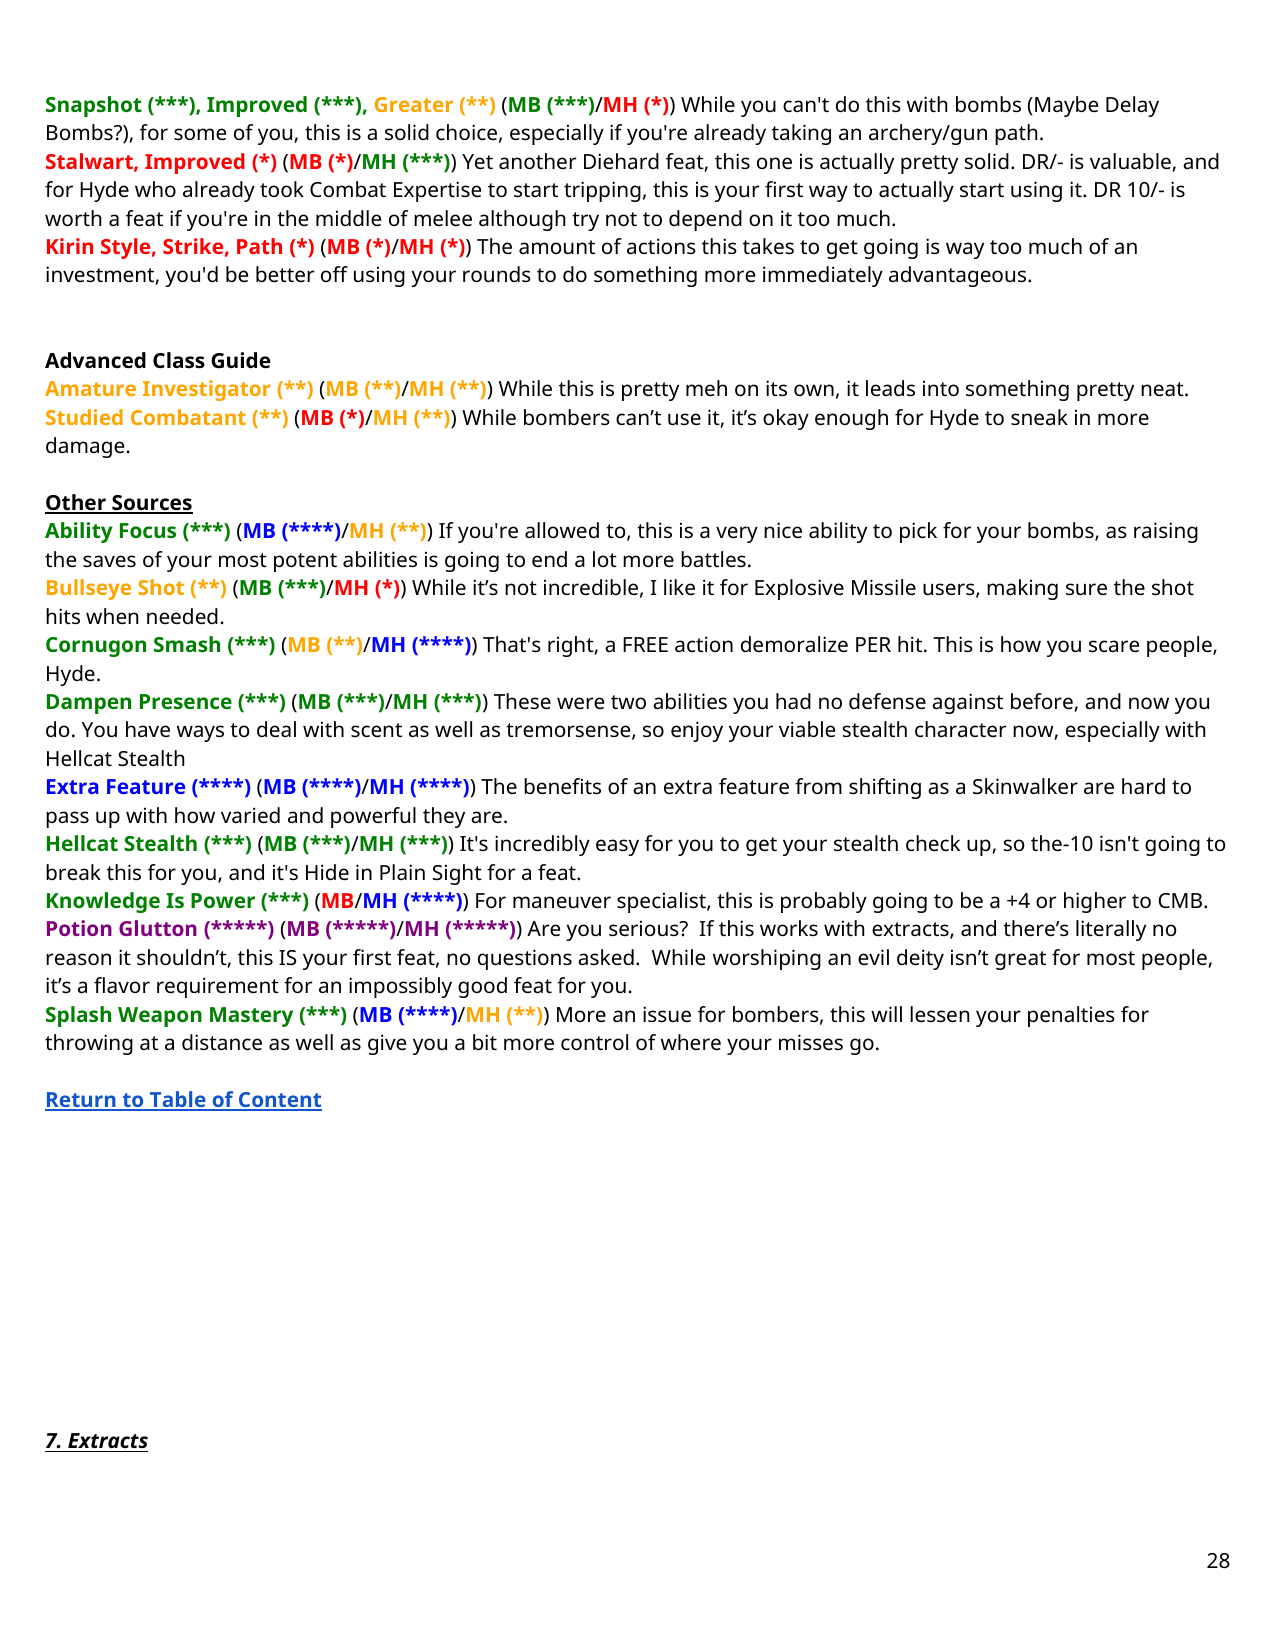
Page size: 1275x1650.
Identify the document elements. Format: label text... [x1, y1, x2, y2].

text Snapshot (***), Improved (***), Greater (**) (MB (***)/MH (*)) While you can't do this with bombs (Maybe Delay Bombs?), for some of you, this is a solid choice, especially if you're already taking an archery/gun path. [45, 90, 1230, 147]
text Stalwart, Improved (*) (MB (*)/MH (***)) Yet another Diehard feat, this one is actually pretty solid. DR/- is valuable, and for Hyde who already took Combat Expertise to start tripping, this is your first way to actually start using it. DR 10/- is worth a feat if you're in the middle of melee although try not to depend on it too much. [45, 147, 1230, 232]
text 7. Extracts [45, 1426, 1230, 1455]
text Kirin Style, Strike, Path (*) (MB (*)/MH (*)) The amount of actions this takes to get going is way too much of an investment, you'd be better off using your rounds to do something more immediately advantageous. [45, 232, 1230, 289]
text Return to Table of Content [45, 1085, 1230, 1114]
text Amature Investigator (**) (MB (**)/MH (**)) While this is pretty meh on its own, it leads into something pretty neat. [45, 374, 1230, 403]
text Hellcat Stealth (***) (MB (***)/MH (***)) It's incredibly easy for you to get your stealth check up, so the-10 isn't going to break this for you, and it's Hide in Plain Sight for a feat. [45, 829, 1230, 886]
text Studied Combatant (**) (MB (*)/MH (**)) While bombers can’t use it, it’s okay enough for Hyde to sneak in more damage. [45, 403, 1230, 459]
text Dampen Presence (***) (MB (***)/MH (***)) These were two abilities you had no defense against before, and now you do. You have ways to deal with scent as well as tremorsense, so enjoy your viable stealth character now, especially with Hellcat Stealth [45, 687, 1230, 772]
text Knowledge Is Power (***) (MB/MH (****)) For maneuver specialist, this is probably going to be a +4 or higher to CMB. [45, 886, 1230, 914]
text Splash Weapon Mastery (***) (MB (****)/MH (**)) More an issue for bombers, this will lessen your penalties for throwing at a distance as well as give you a bit more control of where your misses go. [45, 1000, 1230, 1057]
text Cornugon Smash (***) (MB (**)/MH (****)) That's right, a FREE action demoralize PER hit. This is how you scare people, Hyde. [45, 630, 1230, 687]
text Ability Focus (***) (MB (****)/MH (**)) If you're allowed to, this is a very nice ability to pick for your bombs, as raising the saves of your most potent abilities is going to end a lot more battles. [45, 516, 1230, 573]
text Extra Feature (****) (MB (****)/MH (****)) The benefits of an extra feature from shifting as a Skinwalker are hard to pass up with how varied and powerful they are. [45, 772, 1230, 829]
text Bullseye Shot (**) (MB (***)/MH (*)) While it’s not incredible, I like it for Explosive Missile users, making sure the shot hits when needed. [45, 573, 1230, 630]
text Advanced Class Guide [45, 346, 1230, 374]
text Potion Glutton (*****) (MB (*****)/MH (*****)) Are you serious? If this works with extracts, and there’s literally no reason it shouldn’t, this IS your first feat, no questions asked. While worshiping an evil deity isn’t great for most people, it’s a flavor requirement for an impossibly good feat for you. [45, 914, 1230, 1000]
text Other Sources [45, 488, 1230, 516]
